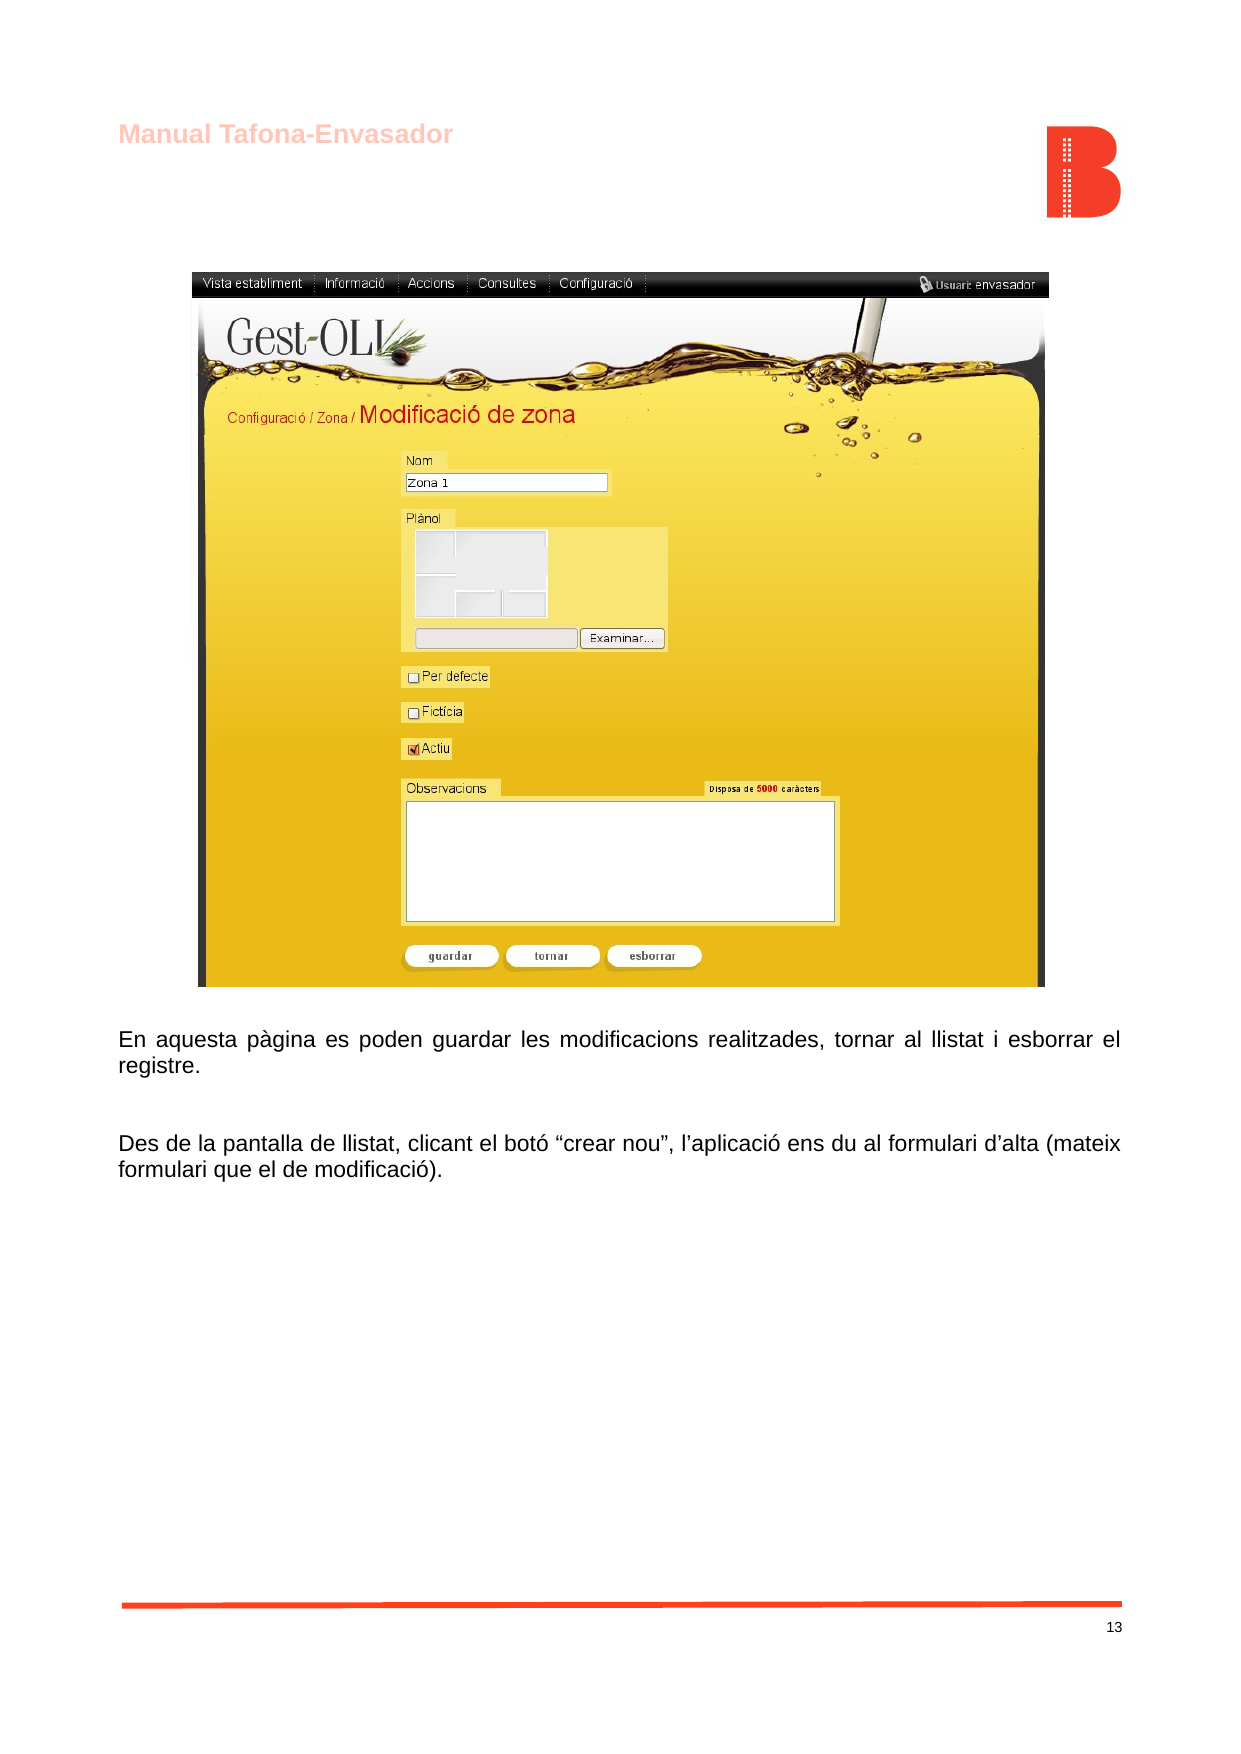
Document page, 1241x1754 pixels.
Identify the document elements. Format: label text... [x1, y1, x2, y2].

picture [1036, 124, 1130, 221]
text En aquesta pàgina es poden guardar les modificacions realitzades, tornar al llistat i esborrar el registre. [118, 1026, 1122, 1078]
text Des de la pantalla de llistat, clicant el botó “crear nou”, l’aplicació ens du al formulari d’alta (mateix formulari que el de modificació). [118, 1129, 1122, 1182]
picture [191, 272, 1049, 987]
